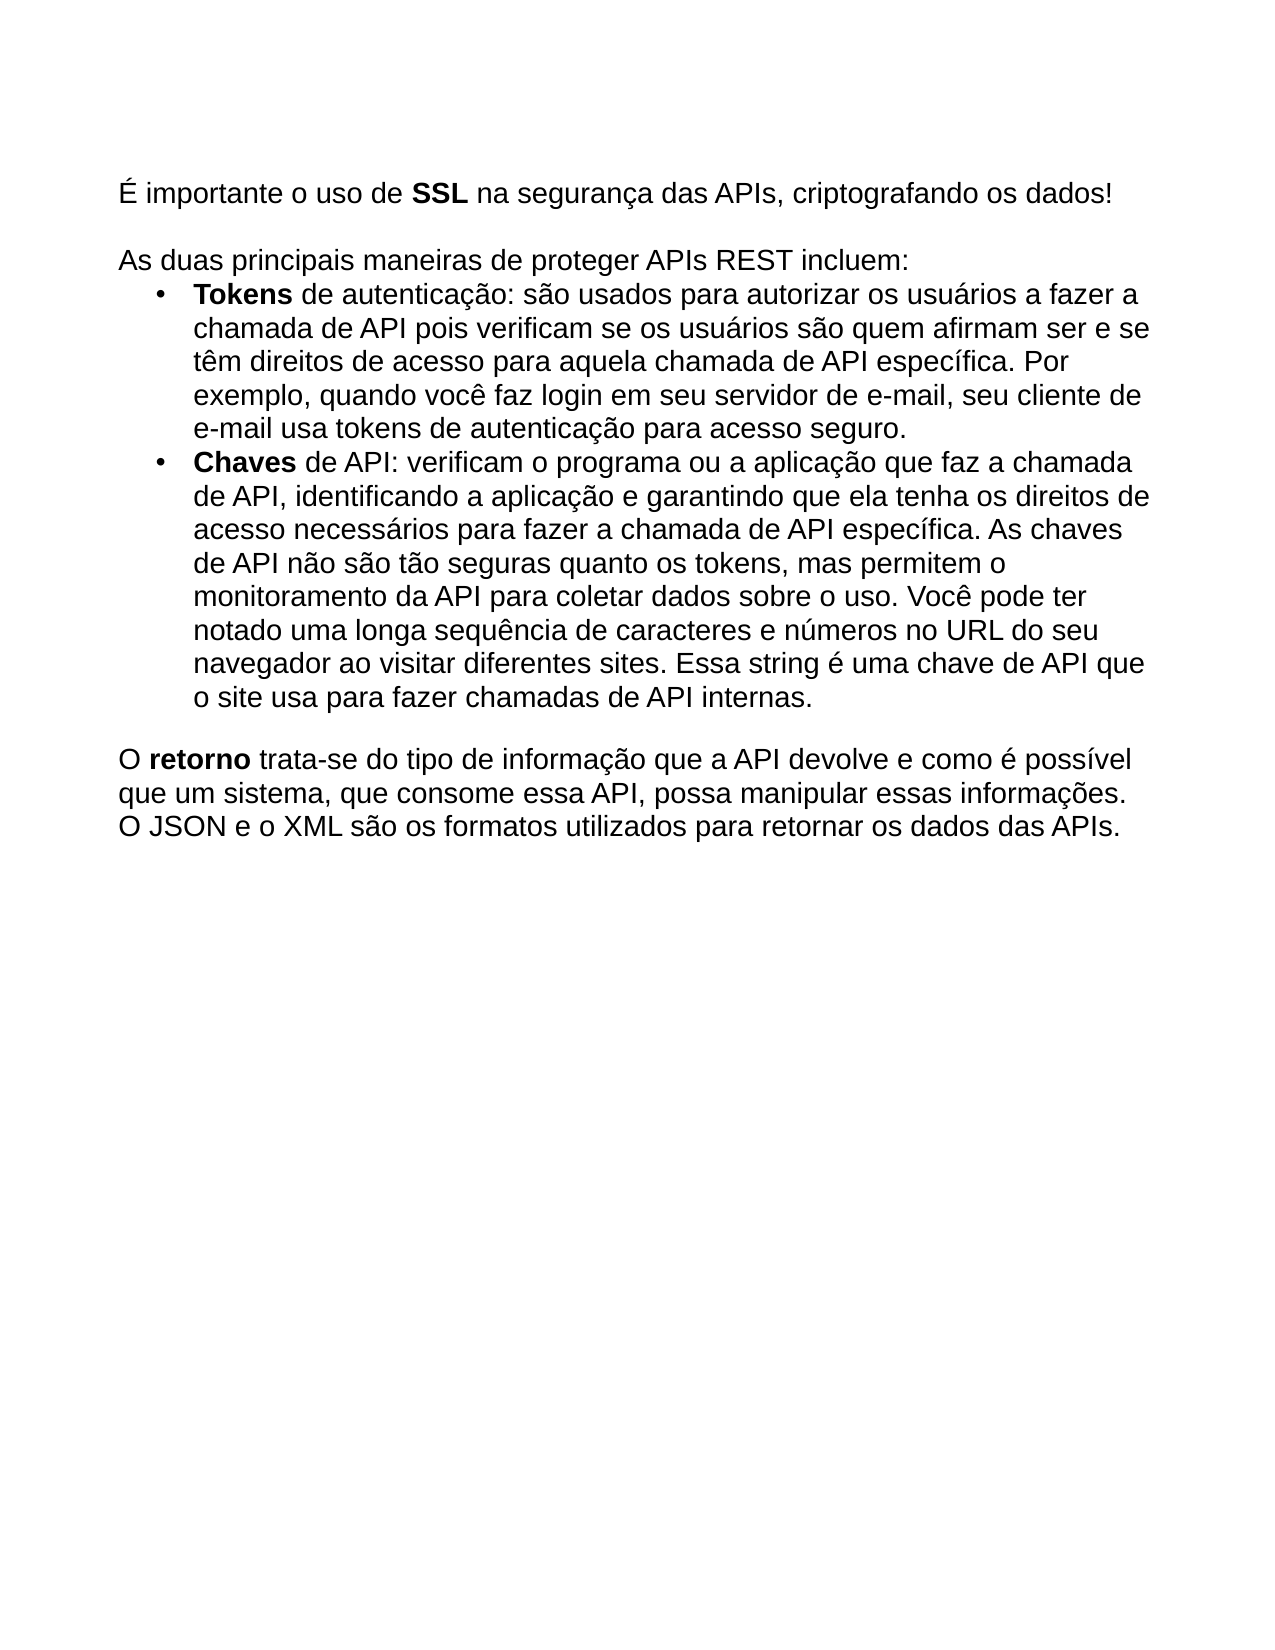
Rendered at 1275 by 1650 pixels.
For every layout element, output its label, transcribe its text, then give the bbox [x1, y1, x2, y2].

subtitle Chaves de API: verificam o programa ou a aplicação que faz a chamada de API, identificando a aplicação e garantindo que ela tenha os direitos de acesso necessários para fazer a chamada de API específica. As chaves de API não são tão seguras quanto os tokens, mas permitem o monitoramento da API para coletar dados sobre o uso. Você pode ter notado uma longa sequência de caracteres e números no URL do seu navegador ao visitar diferentes sites. Essa string é uma chave de API que o site usa para fazer chamadas de API internas. [156, 445, 1157, 713]
text É importante o uso de SSL na segurança das APIs, criptografando os dados! [118, 176, 1157, 210]
subtitle Tokens de autenticação: são usados para autorizar os usuários a fazer a chamada de API pois verificam se os usuários são quem afirmam ser e se têm direitos de acesso para aquela chamada de API específica. Por exemplo, quando você faz login em seu servidor de e-mail, seu cliente de e-mail usa tokens de autenticação para acesso seguro. [156, 277, 1157, 445]
text O retorno trata-se do tipo de informação que a API devolve e como é possível que um sistema, que consome essa API, possa manipular essas informações. O JSON e o XML são os formatos utilizados para retornar os dados das APIs. [118, 742, 1157, 843]
text As duas principais maneiras de proteger APIs REST incluem: [118, 243, 1157, 277]
